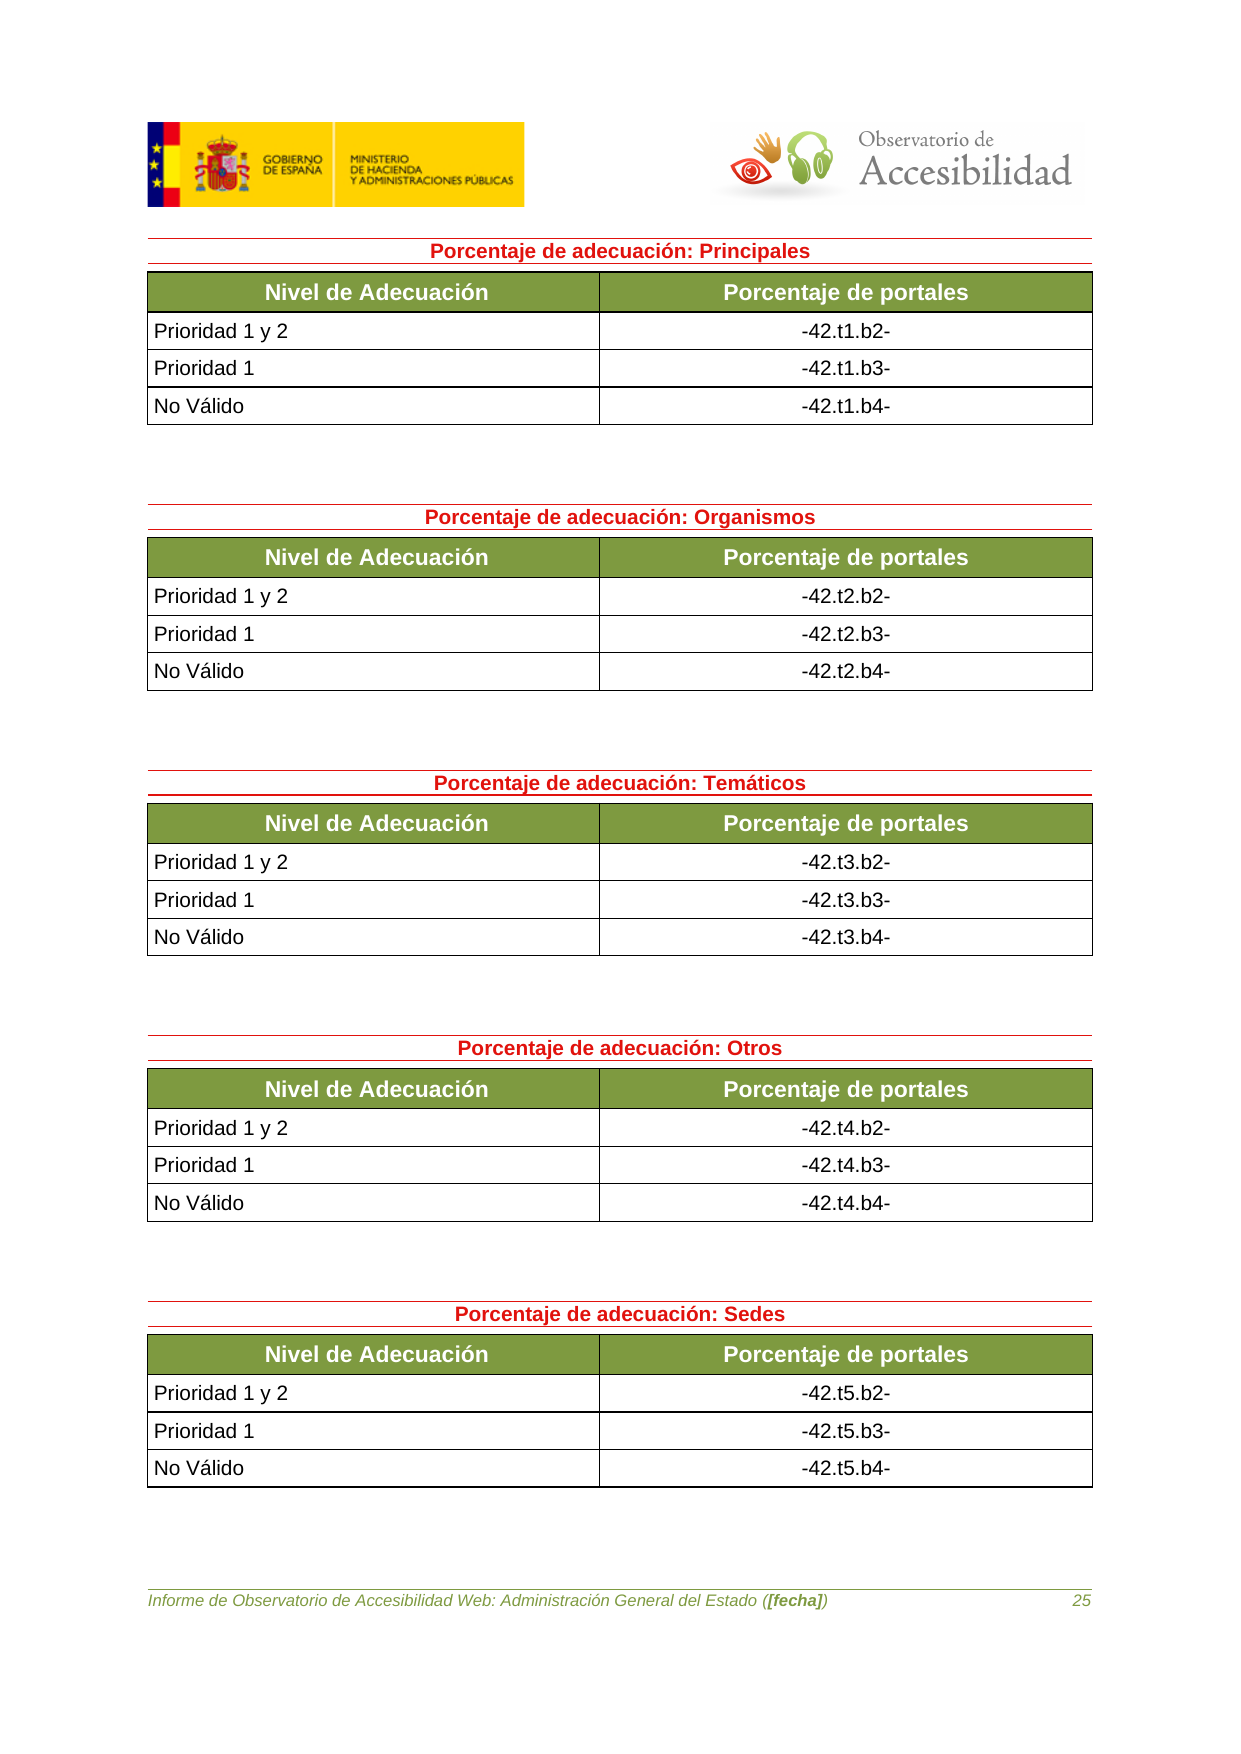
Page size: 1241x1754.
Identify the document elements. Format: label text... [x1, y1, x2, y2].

table_cell Prioridad 1 [148, 1413, 599, 1449]
table_cell Prioridad 1 [148, 881, 599, 918]
table_cell Prioridad 1 [148, 1147, 599, 1183]
table_cell No Válido [148, 1450, 599, 1486]
table_cell No Válido [148, 388, 599, 424]
table_cell -42.t3.b4- [600, 919, 1092, 955]
text Porcentaje de adecuación: Temáticos [148, 771, 1092, 794]
table_cell Prioridad 1 [148, 616, 599, 652]
table_header Nivel de Adecuación [148, 273, 599, 311]
table_cell Prioridad 1 y 2 [148, 313, 599, 349]
table_cell -42.t4.b4- [600, 1184, 1092, 1221]
table_cell -42.t5.b3- [600, 1413, 1092, 1449]
table_cell No Válido [148, 1184, 599, 1221]
table_cell -42.t5.b4- [600, 1450, 1092, 1486]
table_cell -42.t4.b2- [600, 1109, 1092, 1146]
table_header Nivel de Adecuación [148, 538, 599, 577]
picture [147, 122, 525, 207]
table_header Porcentaje de portales [600, 538, 1092, 577]
table_header Porcentaje de portales [600, 804, 1092, 843]
table_cell -42.t1.b3- [600, 350, 1092, 386]
table_cell -42.t3.b2- [600, 844, 1092, 880]
table_cell -42.t3.b3- [600, 881, 1092, 918]
table_cell -42.t1.b4- [600, 388, 1092, 424]
table_header Nivel de Adecuación [148, 1069, 599, 1108]
table_header Porcentaje de portales [600, 1069, 1092, 1108]
table_cell -42.t2.b4- [600, 653, 1092, 689]
table_cell -42.t4.b3- [600, 1147, 1092, 1183]
table_cell No Válido [148, 653, 599, 689]
table_cell Prioridad 1 y 2 [148, 1375, 599, 1411]
text Porcentaje de adecuación: Principales [148, 239, 1092, 263]
table_cell No Válido [148, 919, 599, 955]
table_cell Prioridad 1 y 2 [148, 1109, 599, 1146]
text Porcentaje de adecuación: Otros [148, 1036, 1092, 1060]
table_cell Prioridad 1 [148, 350, 599, 386]
table_cell -42.t2.b2- [600, 578, 1092, 614]
table_cell -42.t1.b2- [600, 313, 1092, 349]
table_header Nivel de Adecuación [148, 804, 599, 843]
table_cell -42.t5.b2- [600, 1375, 1092, 1411]
text Porcentaje de adecuación: Sedes [148, 1302, 1092, 1326]
table_cell Prioridad 1 y 2 [148, 578, 599, 614]
table_cell -42.t2.b3- [600, 616, 1092, 652]
picture [710, 122, 1086, 205]
text Porcentaje de adecuación: Organismos [148, 505, 1092, 529]
table_header Nivel de Adecuación [148, 1335, 599, 1374]
table_cell Prioridad 1 y 2 [148, 844, 599, 880]
table_header Porcentaje de portales [600, 273, 1092, 311]
table_header Porcentaje de portales [600, 1335, 1092, 1374]
